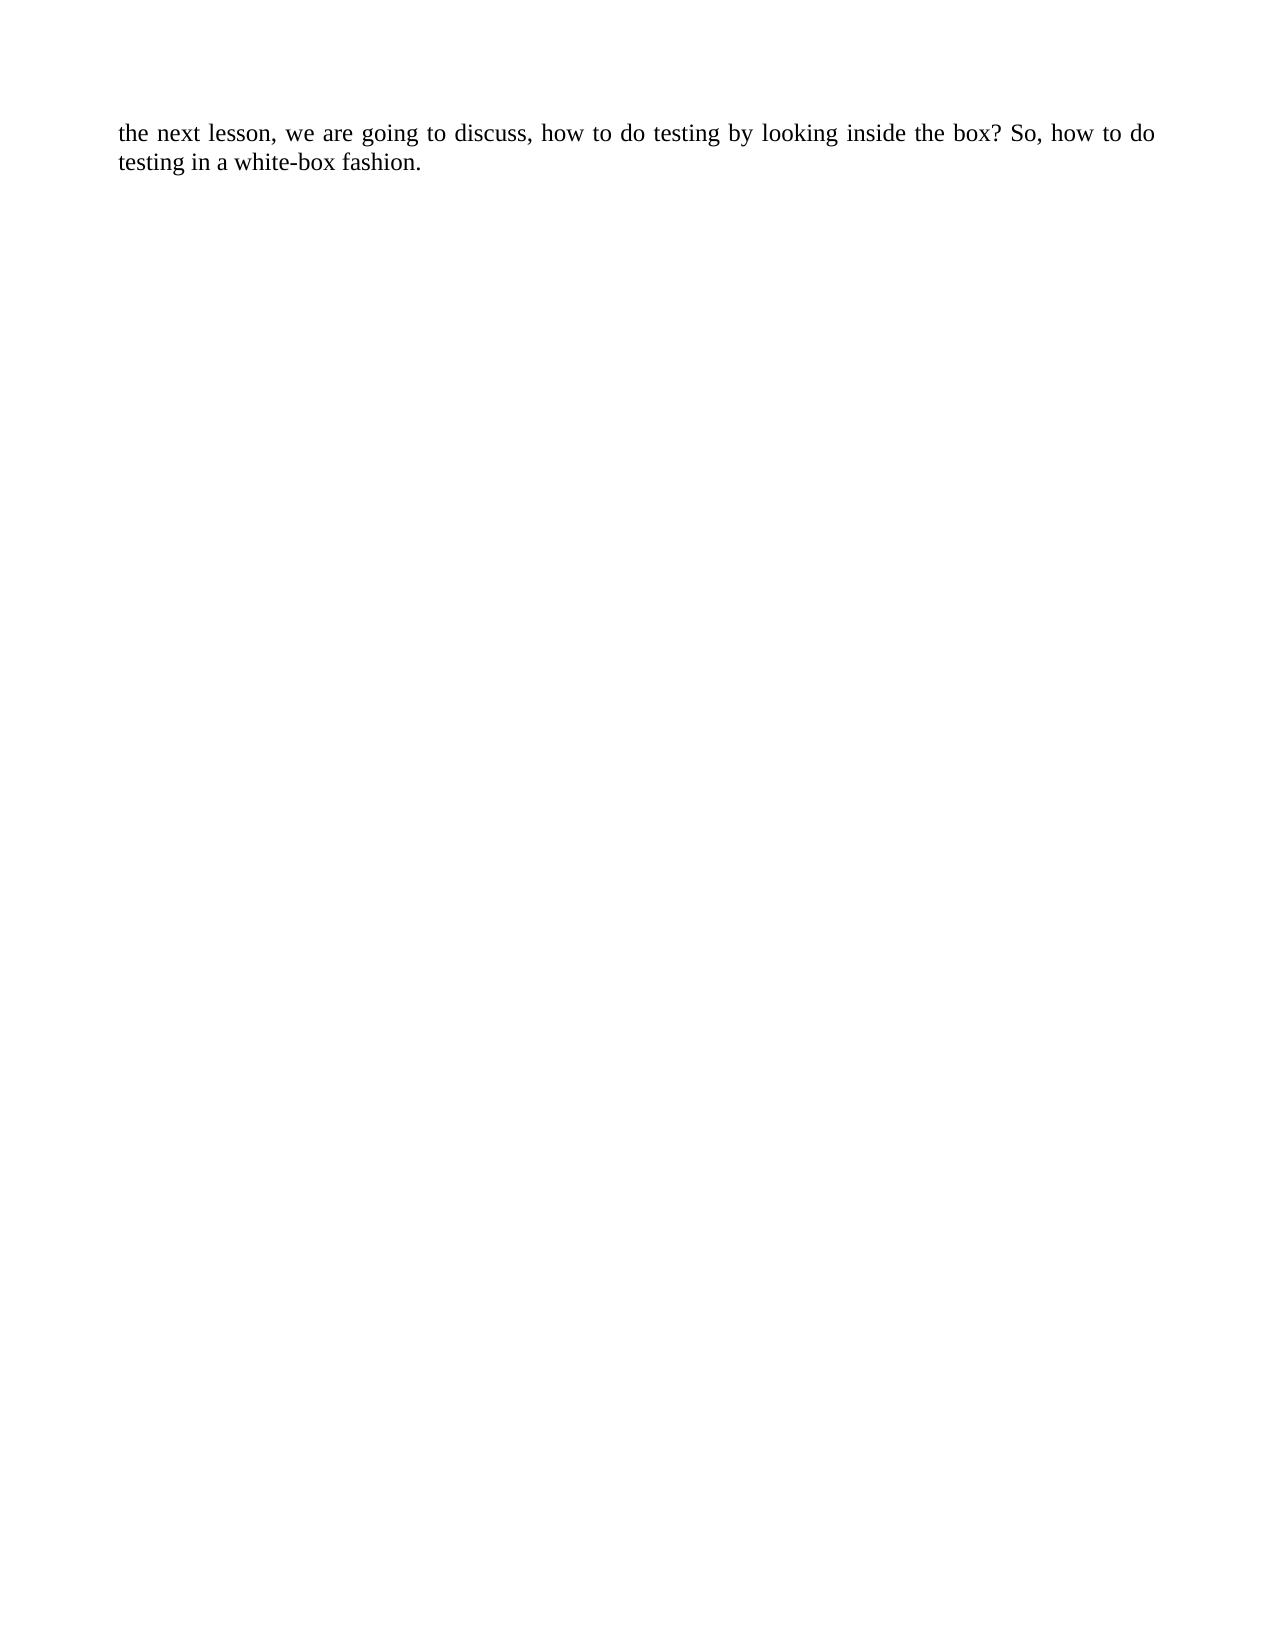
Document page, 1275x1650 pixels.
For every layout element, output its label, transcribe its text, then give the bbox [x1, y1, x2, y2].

text the next lesson, we are going to discuss, how to do testing by looking inside the box? So, how to do testing in a white-box fashion. [118, 118, 1157, 176]
